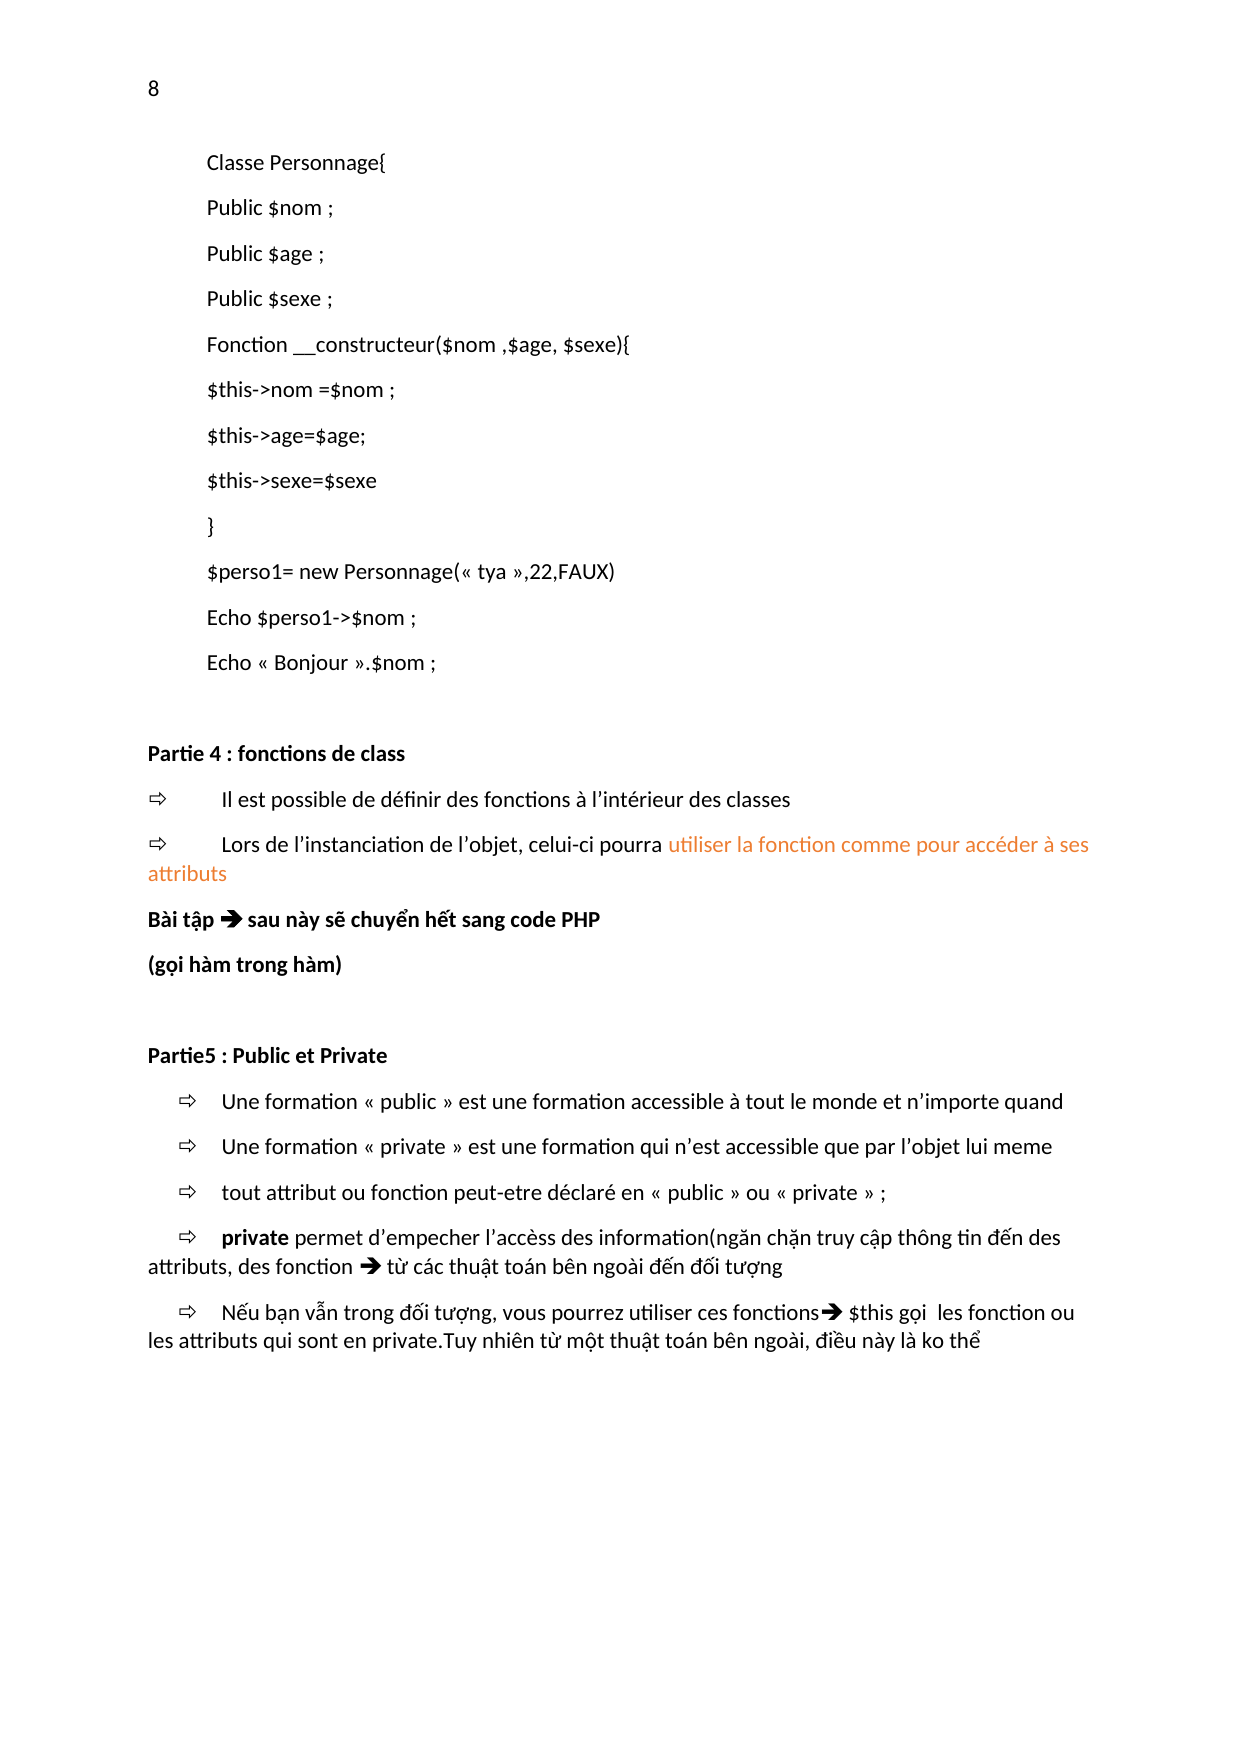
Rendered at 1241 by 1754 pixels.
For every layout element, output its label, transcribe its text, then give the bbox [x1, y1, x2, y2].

list Il est possible de définir des fonctions à l’intérieur des classes [148, 785, 1093, 813]
list Classe Personnage{ [148, 148, 1093, 176]
list Nếu bạn vẫn trong đối tượng, vous pourrez utiliser ces fonctions $this gọi les fonction ou les attributs qui sont en private.Tuy nhiên từ một thuật toán bên ngoài, điều này là ko thể [148, 1298, 1093, 1355]
list Echo « Bonjour ».$nom ; [148, 648, 1093, 676]
list Une formation « private » est une formation qui n’est accessible que par l’objet lui meme [148, 1132, 1093, 1160]
list Lors de l’instanciation de l’objet, celui-ci pourra utiliser la fonction comme pour accéder à ses attributs [148, 830, 1093, 887]
text Partie5 : Public et Private [148, 1041, 1093, 1069]
list Bài tập  sau này sẽ chuyển hết sang code PHP [148, 905, 1093, 933]
list $this->sexe=$sexe [148, 466, 1093, 494]
list Fonction __constructeur($nom ,$age, $sexe){ [148, 330, 1093, 358]
list Partie 4 : fonctions de class [148, 739, 1093, 767]
list $this->nom =$nom ; [148, 375, 1093, 403]
list private permet d’empecher l’accèss des information(ngăn chặn truy cập thông tin đến des attributs, des fonction  từ các thuật toán bên ngoài đến đối tượng [148, 1223, 1093, 1280]
list Public $age ; [148, 239, 1093, 267]
list Public $sexe ; [148, 284, 1093, 312]
list (gọi hàm trong hàm) [148, 950, 1093, 978]
list Public $nom ; [148, 193, 1093, 221]
list Une formation « public » est une formation accessible à tout le monde et n’importe quand [148, 1087, 1093, 1115]
list tout attribut ou fonction peut-etre déclaré en « public » ou « private » ; [148, 1178, 1093, 1206]
list } [148, 512, 1093, 540]
list $this->age=$age; [148, 421, 1093, 449]
list $perso1= new Personnage(« tya »,22,FAUX) [148, 557, 1093, 585]
list Echo $perso1->$nom ; [148, 603, 1093, 631]
